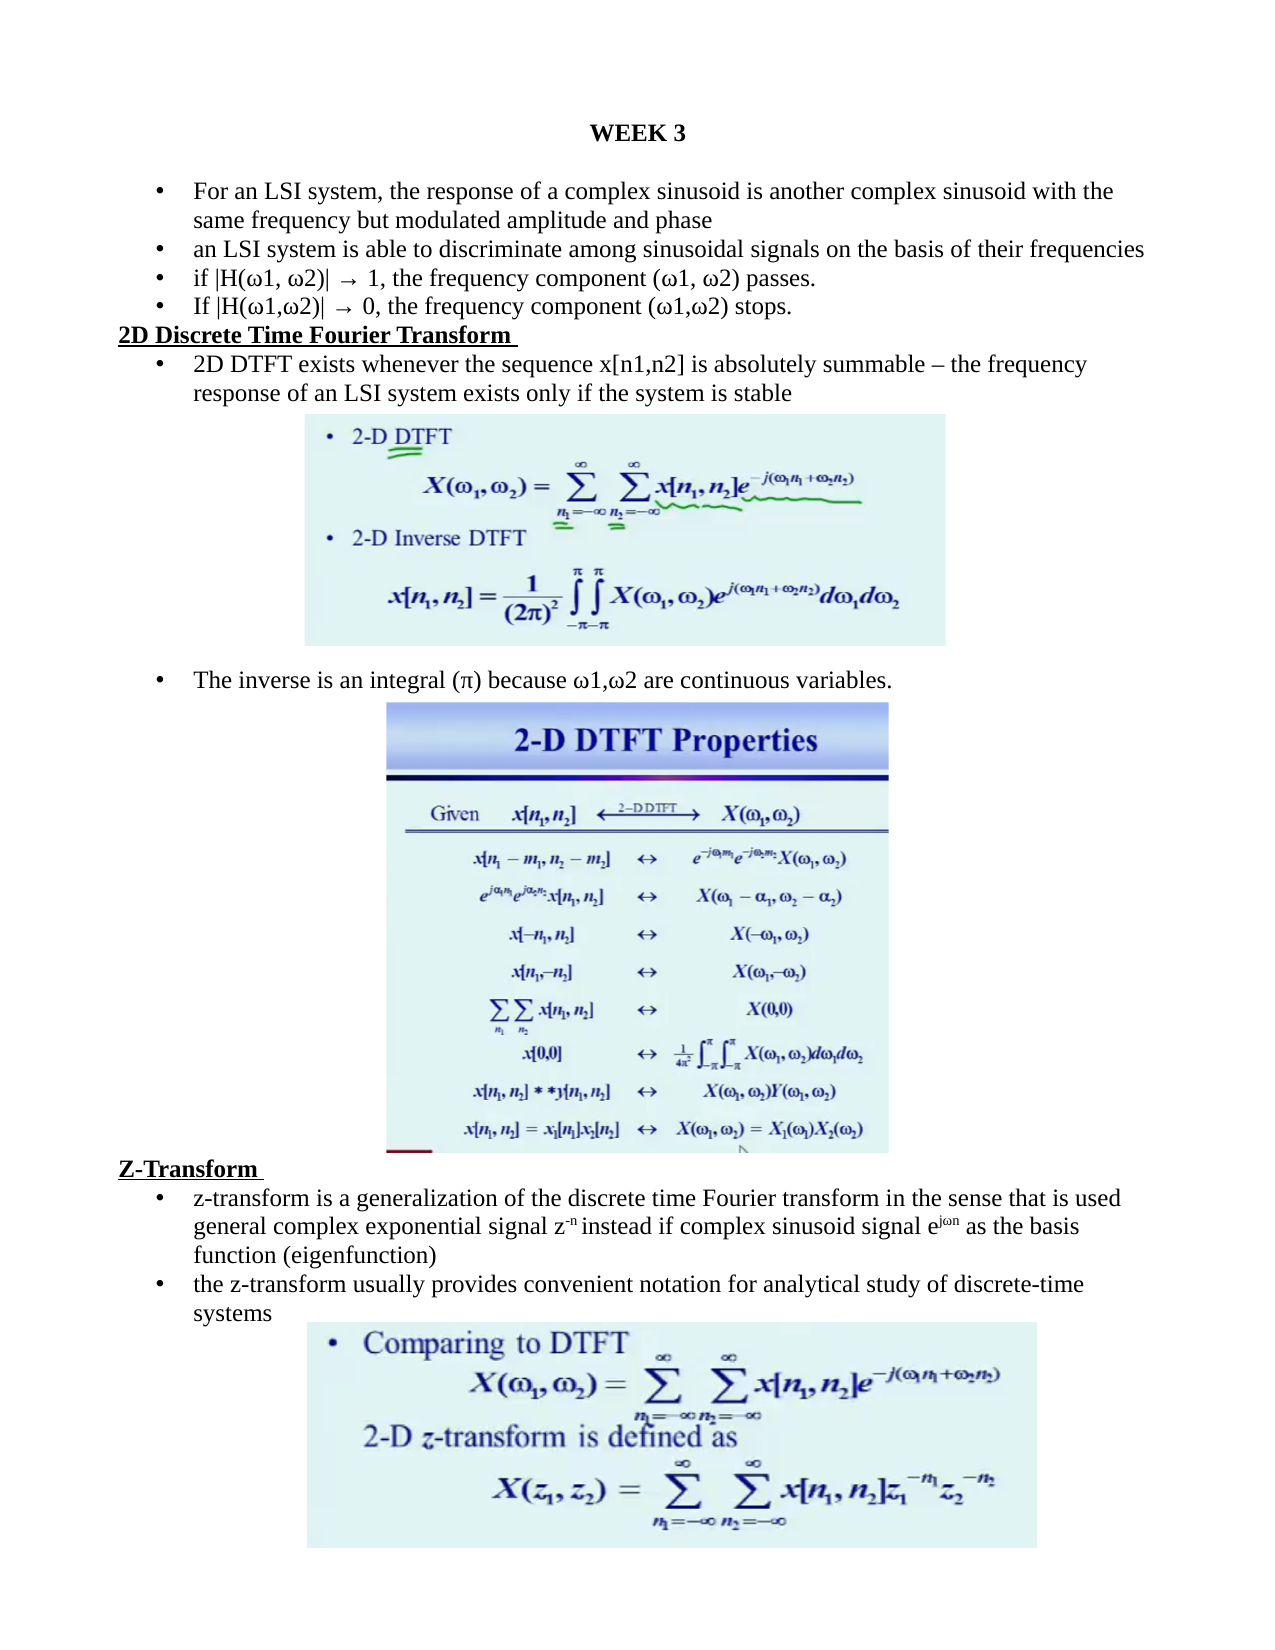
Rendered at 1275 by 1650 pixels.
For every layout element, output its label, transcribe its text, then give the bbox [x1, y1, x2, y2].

text Z-Transform [118, 1154, 1157, 1183]
picture [386, 702, 889, 1153]
list if |H(ω1, ω2)| → 1, the frequency component (ω1, ω2) passes. [156, 263, 1157, 291]
text 2D Discrete Time Fourier Transform [118, 320, 1157, 349]
list For an LSI system, the response of a complex sinusoid is another complex sinusoid with the same frequency but modulated amplitude and phase [156, 176, 1157, 234]
list the z-transform usually provides convenient notation for analytical study of discrete-time systems [156, 1269, 1157, 1326]
list The inverse is an integral (π) because ω1,ω2 are continuous variables. [156, 665, 1157, 694]
picture [304, 414, 946, 646]
list If |H(ω1,ω2)| → 0, the frequency component (ω1,ω2) stops. [156, 291, 1157, 320]
list 2D DTFT exists whenever the sequence x[n1,n2] is absolutely summable – the frequency response of an LSI system exists only if the system is stable [156, 349, 1157, 406]
list z-transform is a generalization of the discrete time Fourier transform in the sense that is used general complex exponential signal z-n instead if complex sinusoid signal ejωn as the basis function (eigenfunction) [156, 1183, 1157, 1269]
list an LSI system is able to discriminate among sinusoidal signals on the basis of their frequencies [156, 234, 1157, 263]
picture [306, 1322, 1038, 1548]
